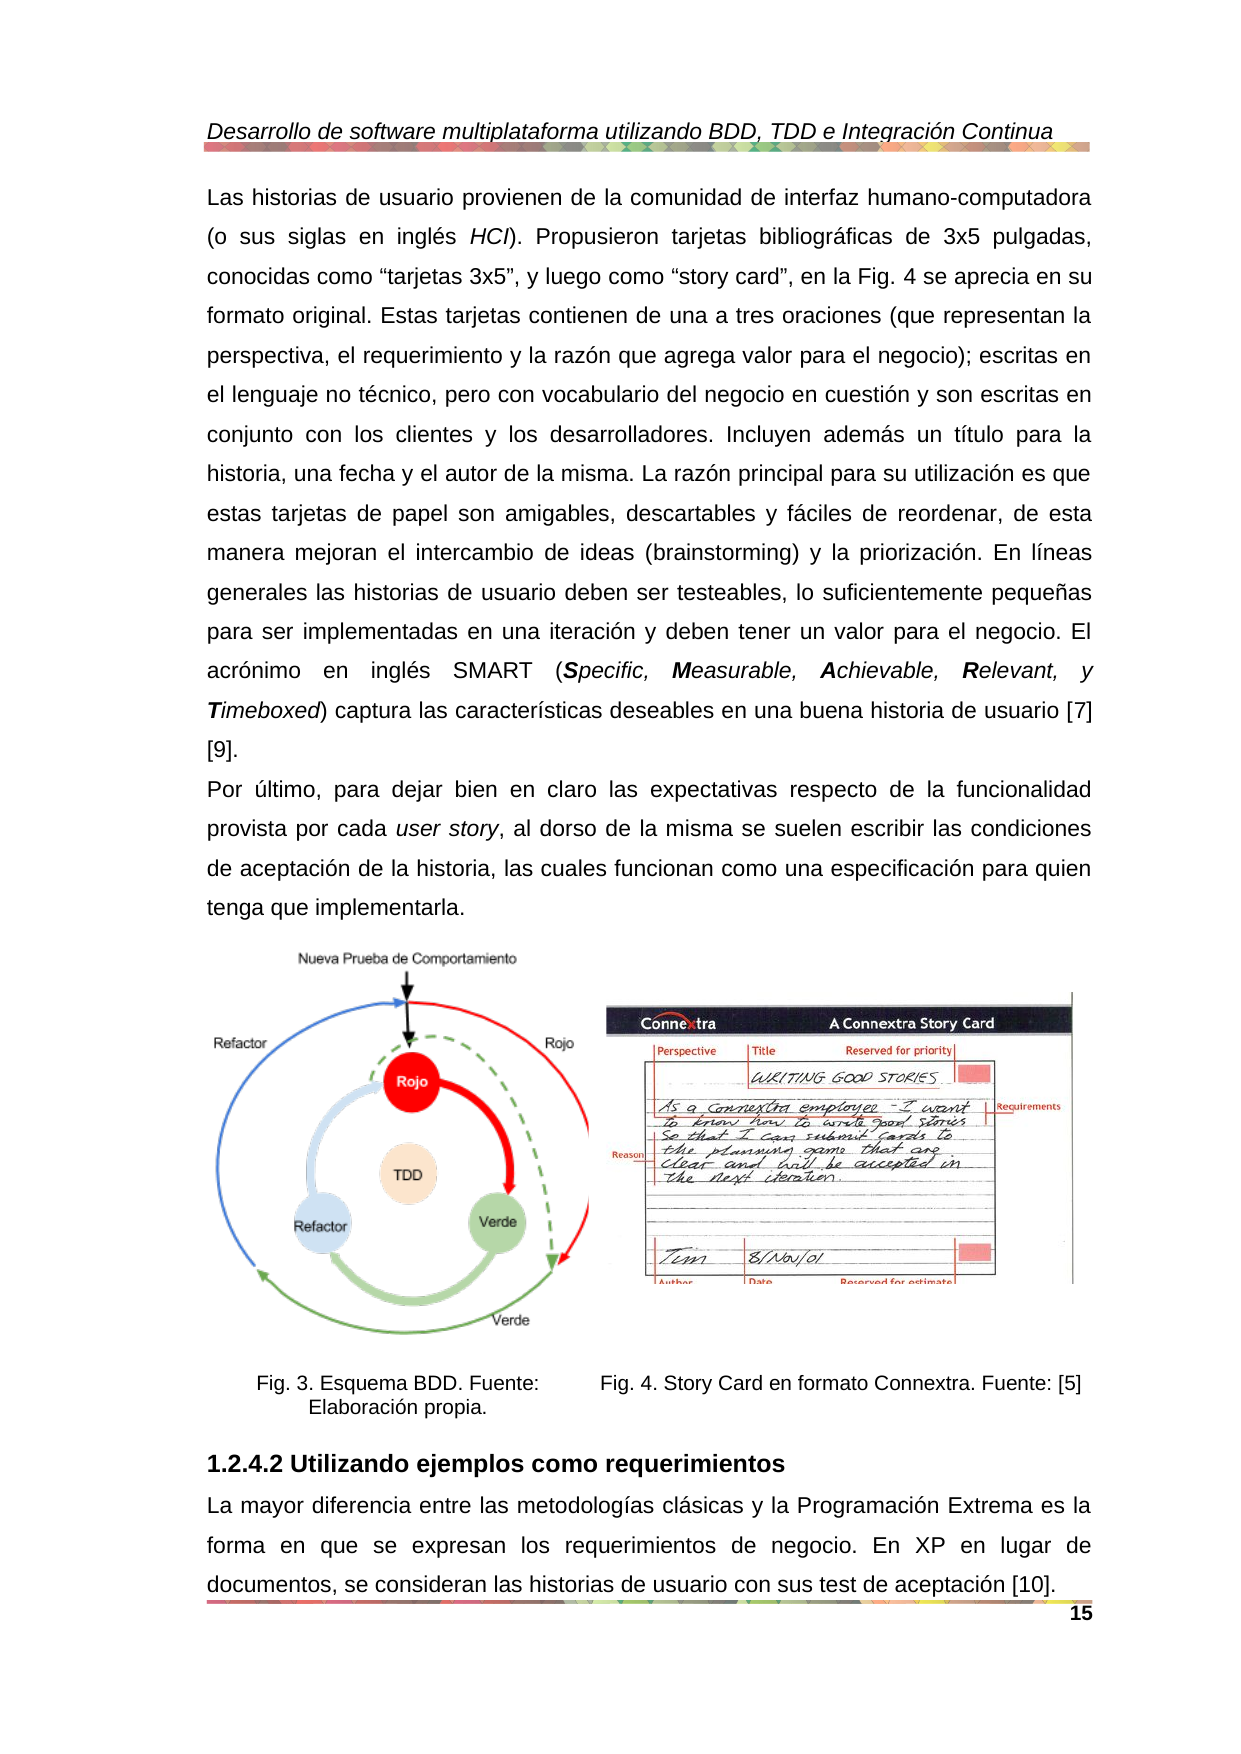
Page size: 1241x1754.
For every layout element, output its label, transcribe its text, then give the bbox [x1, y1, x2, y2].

text Por último, para dejar bien en claro las expectativas respecto de la funcionalidad provista por cada user story, al dorso de la misma se suelen escribir las condiciones de aceptación de la historia, las cuales funcionan como una especificación para quien tenga que implementarla. [207, 776, 1093, 921]
text Las historias de usuario provienen de la comunidad de interfaz humano-computadora (o sus siglas en inglés HCI). Propusieron tarjetas bibliográficas de 3x5 pulgadas, conocidas como “tarjetas 3x5”, y luego como “story card”, en la Fig. 4 se aprecia en su formato original. Estas tarjetas contienen de una a tres oraciones (que representan la perspectiva, el requerimiento y la razón que agrega valor para el negocio); escritas en el lenguaje no técnico, pero con vocabulario del negocio en cuestión y son escritas en conjunto con los clientes y los desarrolladores. Incluyen además un título para la historia, una fecha y el autor de la misma. La razón principal para su utilización es que estas tarjetas de papel son amigables, descartables y fáciles de reordenar, de esta manera mejoran el intercambio de ideas (brainstorming) y la priorización. En líneas generales las historias de usuario deben ser testeables, lo suficientemente pequeñas para ser implementadas en una iteración y deben tener un valor para el negocio. El acrónimo en inglés SMART (Specific, Measurable, Achievable, Relevant, y Timeboxed) captura las características deseables en una buena historia de usuario [7] [9]. [207, 184, 1093, 763]
table_cell Fig. 3. Esquema BDD. Fuente: Elaboración propia. [207, 1353, 589, 1437]
table_header [207, 934, 589, 1353]
table_cell Fig. 4. Story Card en formato Connextra. Fuente: [5] [589, 1353, 1093, 1437]
text La mayor diferencia entre las metodologías clásicas y la Programación Extrema es la forma en que se expresan los requerimientos de negocio. En XP en lugar de documentos, se consideran las historias de usuario con sus test de aceptación [10]. [207, 1492, 1093, 1597]
text [203, 142, 1090, 152]
picture [212, 952, 589, 1335]
table_header [589, 934, 1093, 1353]
text [206, 1600, 1093, 1604]
picture [606, 992, 1075, 1284]
list 1.2.4.2 Utilizando ejemplos como requerimientos [207, 1449, 1093, 1478]
